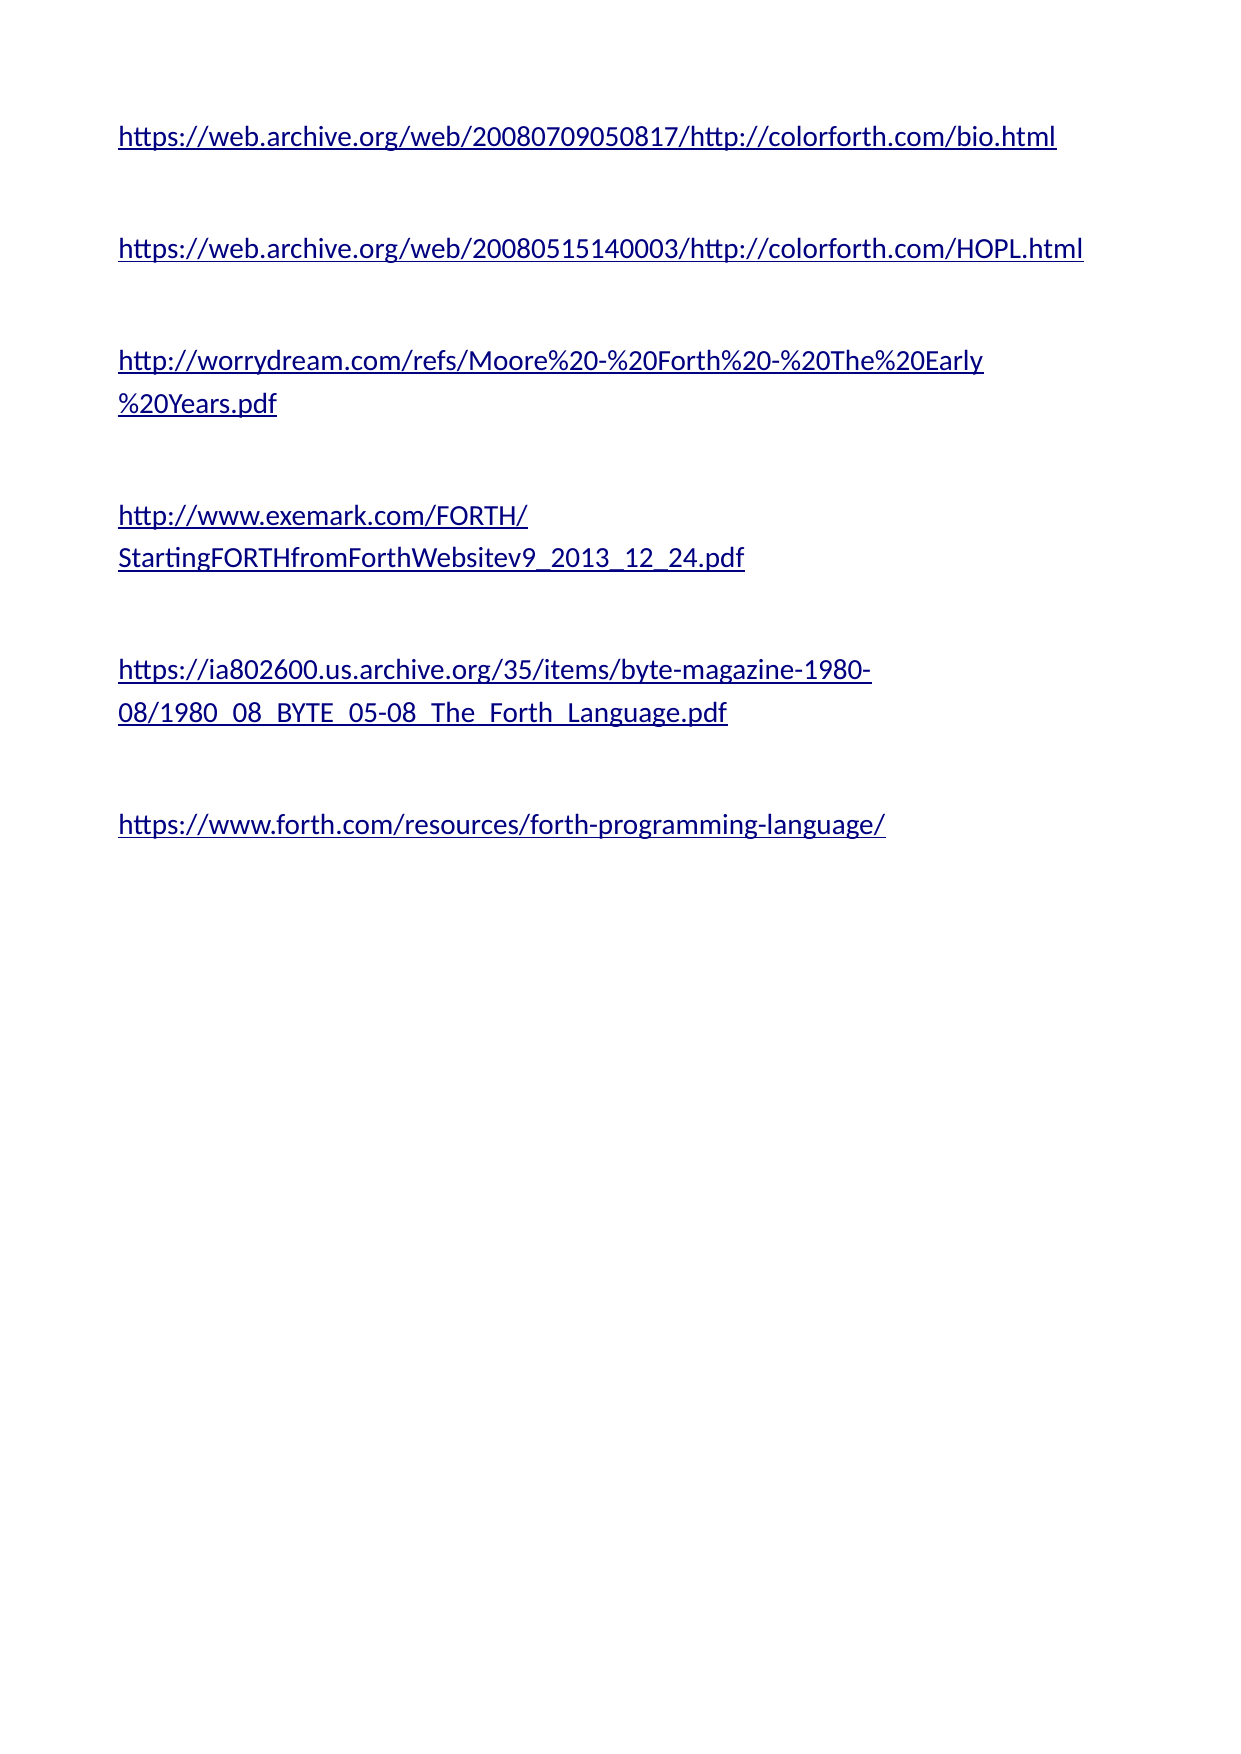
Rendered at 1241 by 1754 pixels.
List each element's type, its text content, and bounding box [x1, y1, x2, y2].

text https://web.archive.org/web/20080515140003/http://colorforth.com/HOPL.html [118, 230, 1122, 266]
text http://worrydream.com/refs/Moore%20-%20Forth%20-%20The%20Early%20Years.pdf [118, 342, 1122, 420]
text https://ia802600.us.archive.org/35/items/byte-magazine-1980-08/1980_08_BYTE_05-08_The_Forth_Language.pdf [118, 651, 1122, 730]
text https://web.archive.org/web/20080709050817/http://colorforth.com/bio.html [118, 118, 1122, 154]
text http://www.exemark.com/FORTH/StartingFORTHfromForthWebsitev9_2013_12_24.pdf [118, 497, 1122, 575]
text https://www.forth.com/resources/forth-programming-language/ [118, 806, 1122, 842]
